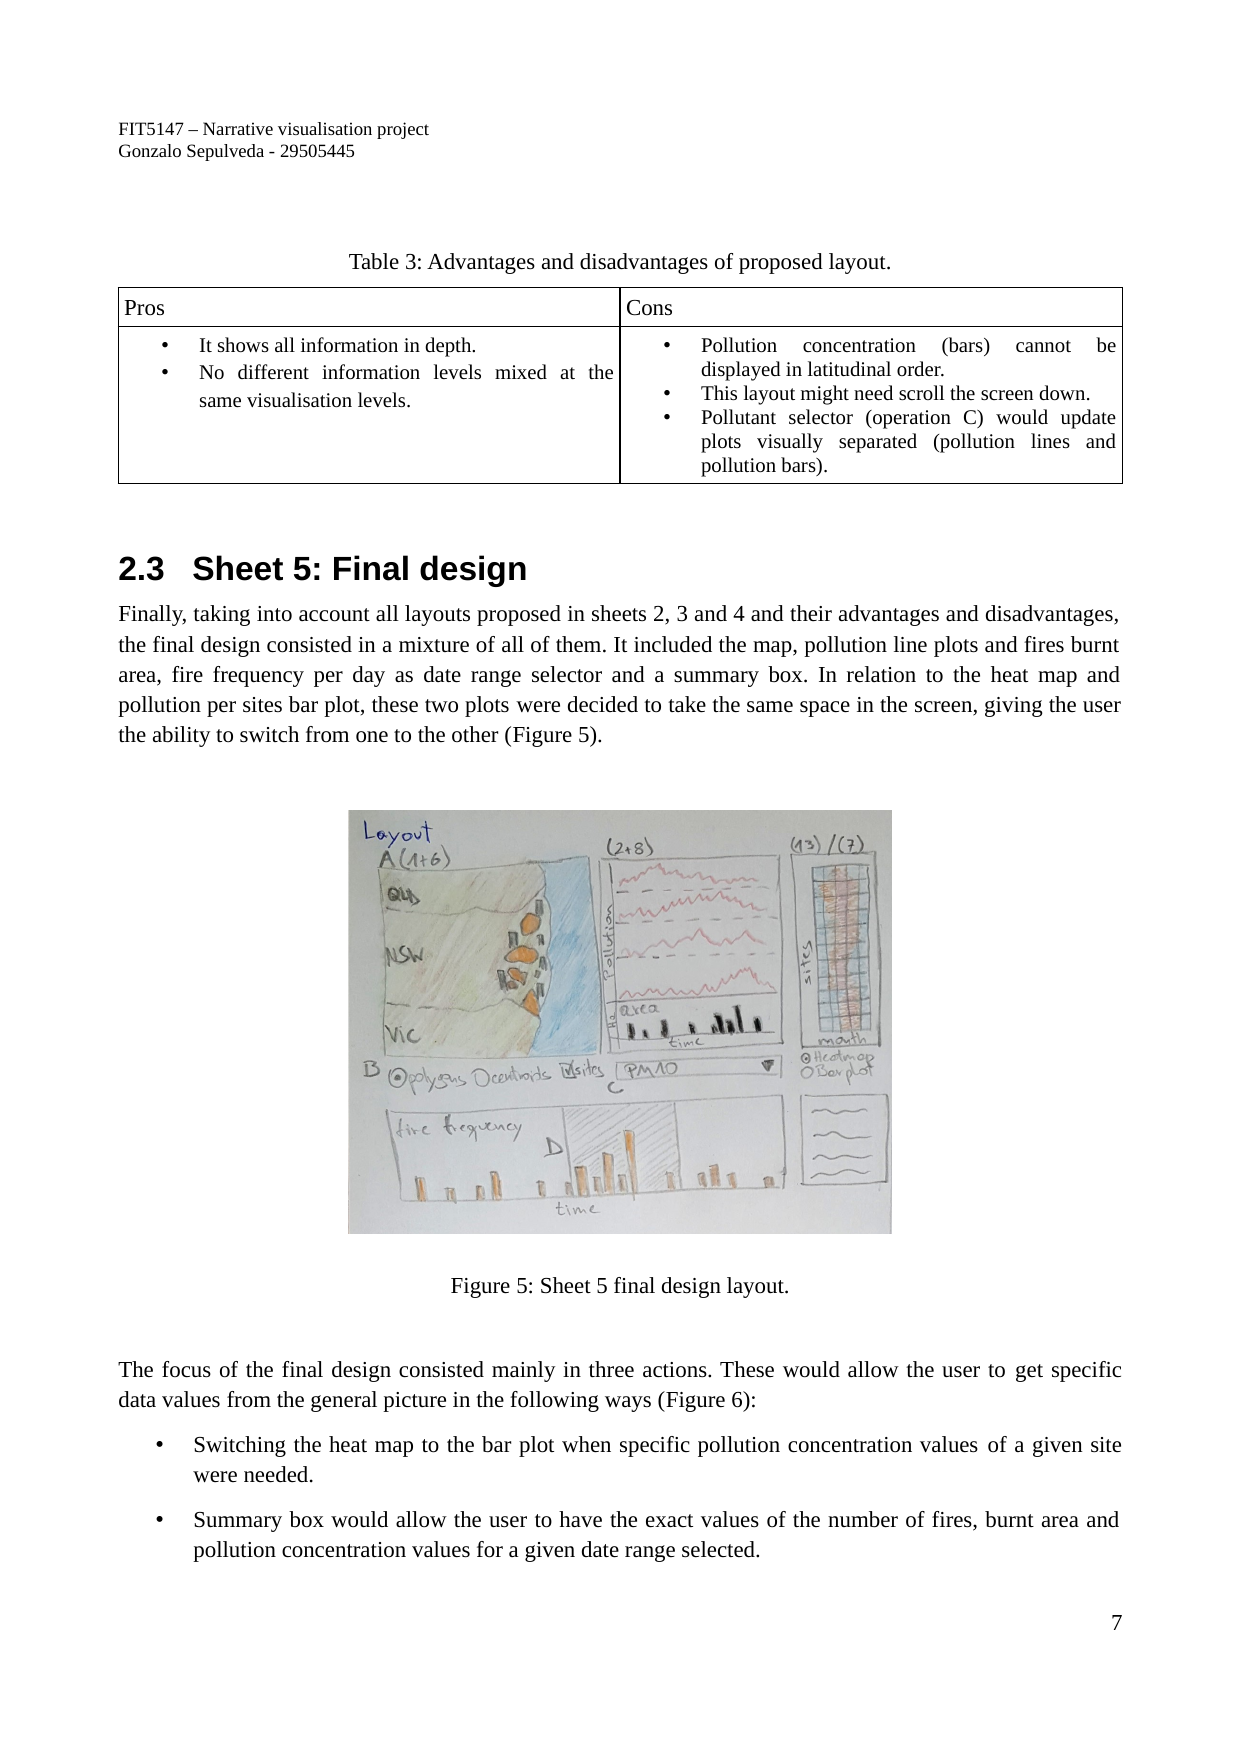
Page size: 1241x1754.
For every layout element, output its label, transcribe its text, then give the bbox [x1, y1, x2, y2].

text The focus of the final design consisted mainly in three actions. These would allow the user to get specific data values from the general picture in the following ways (Figure 6): [118, 1356, 1122, 1412]
subtitle Sheet 5: Final design [118, 549, 1122, 588]
table_cell Pollution concentration (bars) cannot be displayed in latitudinal order. This layout might need scroll the screen down. Pollutant selector (operation C) would update plots visually separated (pollution lines and pollution bars). [621, 327, 1122, 483]
table_cell It shows all information in depth. No different information levels mixed at the same visualisation levels. [119, 327, 619, 483]
text Finally, taking into account all layouts proposed in sheets 2, 3 and 4 and their advantages and disadvantages, the final design consisted in a mixture of all of them. It included the map, pollution line plots and fires burnt area, fire frequency per day as date range selector and a summary box. In relation to the heat map and pollution per sites bar plot, these two plots were decided to take the same space in the screen, giving the user the ability to switch from one to the other (Figure 5). [118, 600, 1122, 748]
table_cell Figure 5: Sheet 5 final design layout. [118, 1260, 1122, 1311]
table_header Pros [119, 288, 619, 326]
list Switching the heat map to the bar plot when specific pollution concentration values of a given site were needed. [156, 1431, 1122, 1487]
text Table 3: Advantages and disadvantages of proposed layout. [118, 248, 1122, 274]
table_header Cons [621, 288, 1122, 326]
table_header [118, 811, 1122, 1259]
list Summary box would allow the user to have the exact values of the number of fires, burnt area and pollution concentration values for a given date range selected. [156, 1506, 1122, 1562]
picture [348, 810, 892, 1234]
